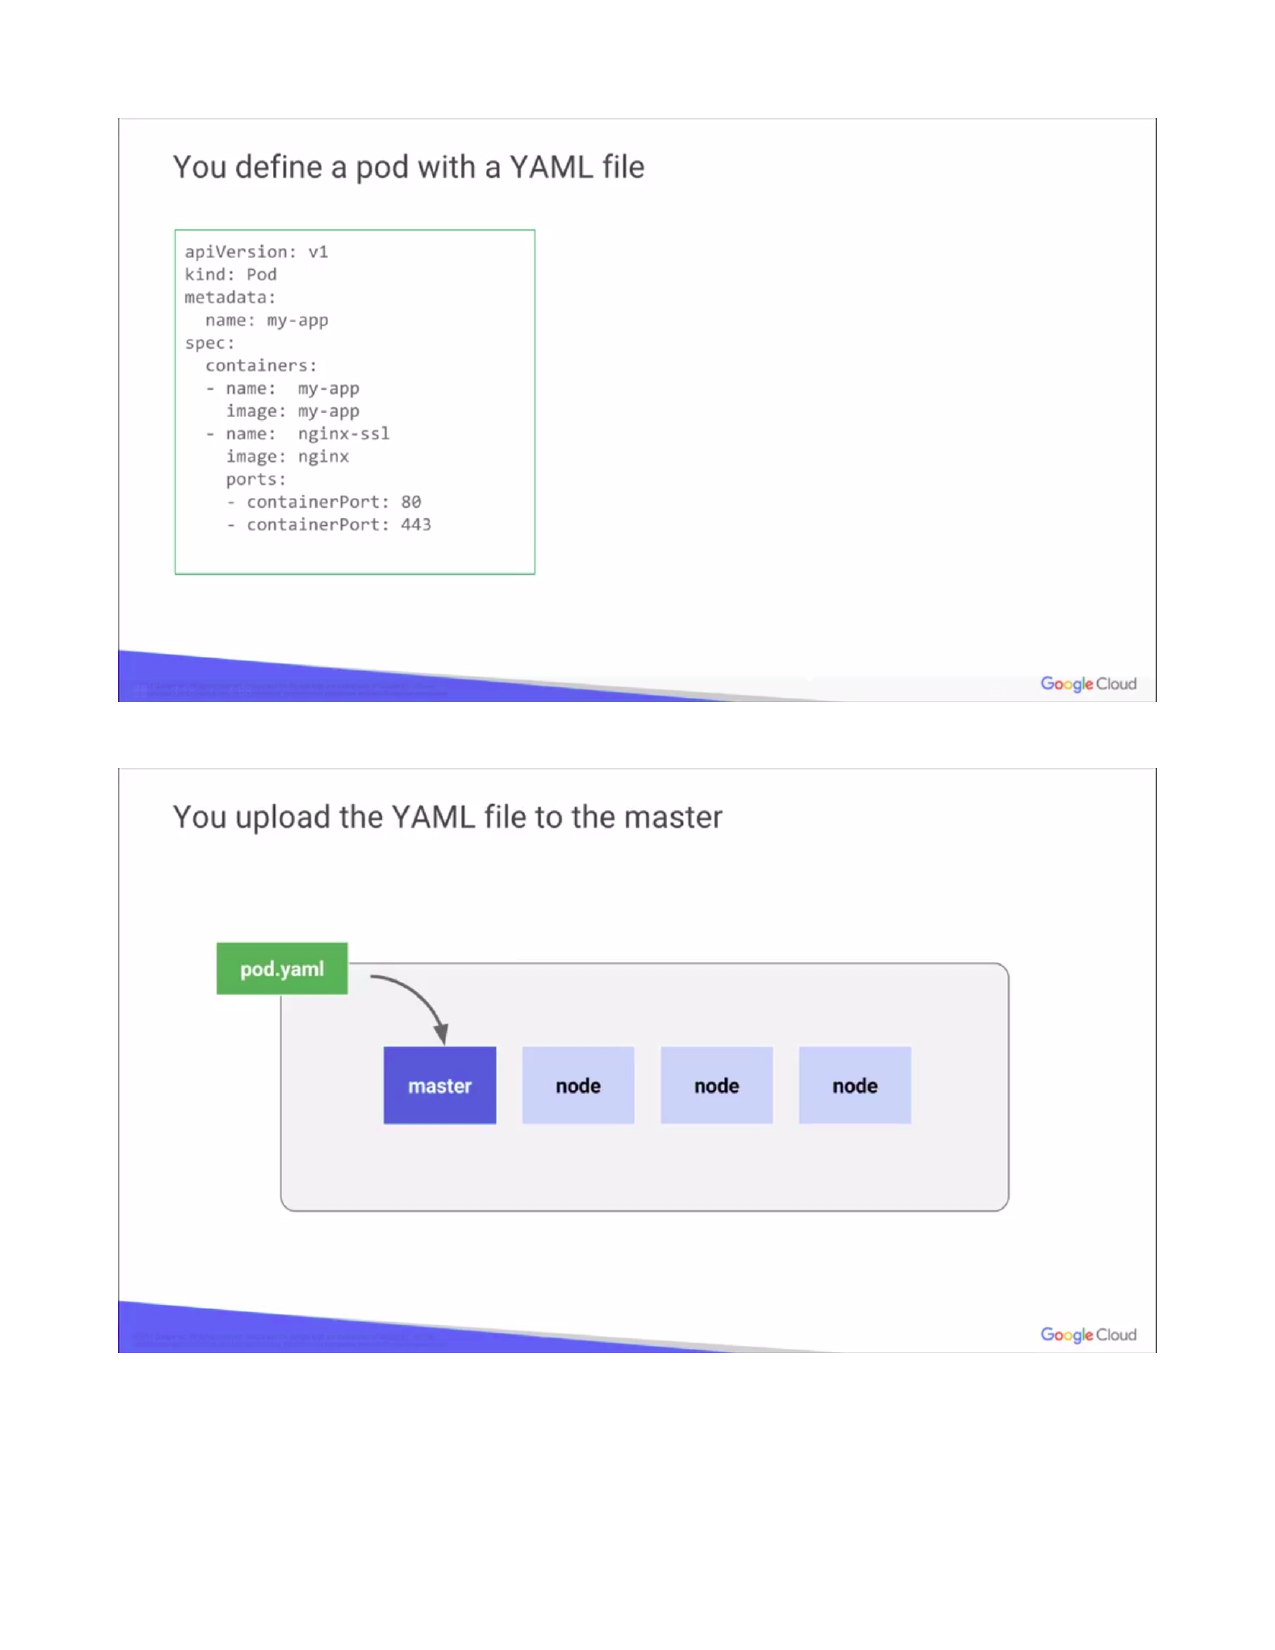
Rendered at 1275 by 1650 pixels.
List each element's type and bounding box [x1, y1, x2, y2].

picture [118, 118, 1157, 702]
picture [118, 768, 1157, 1353]
